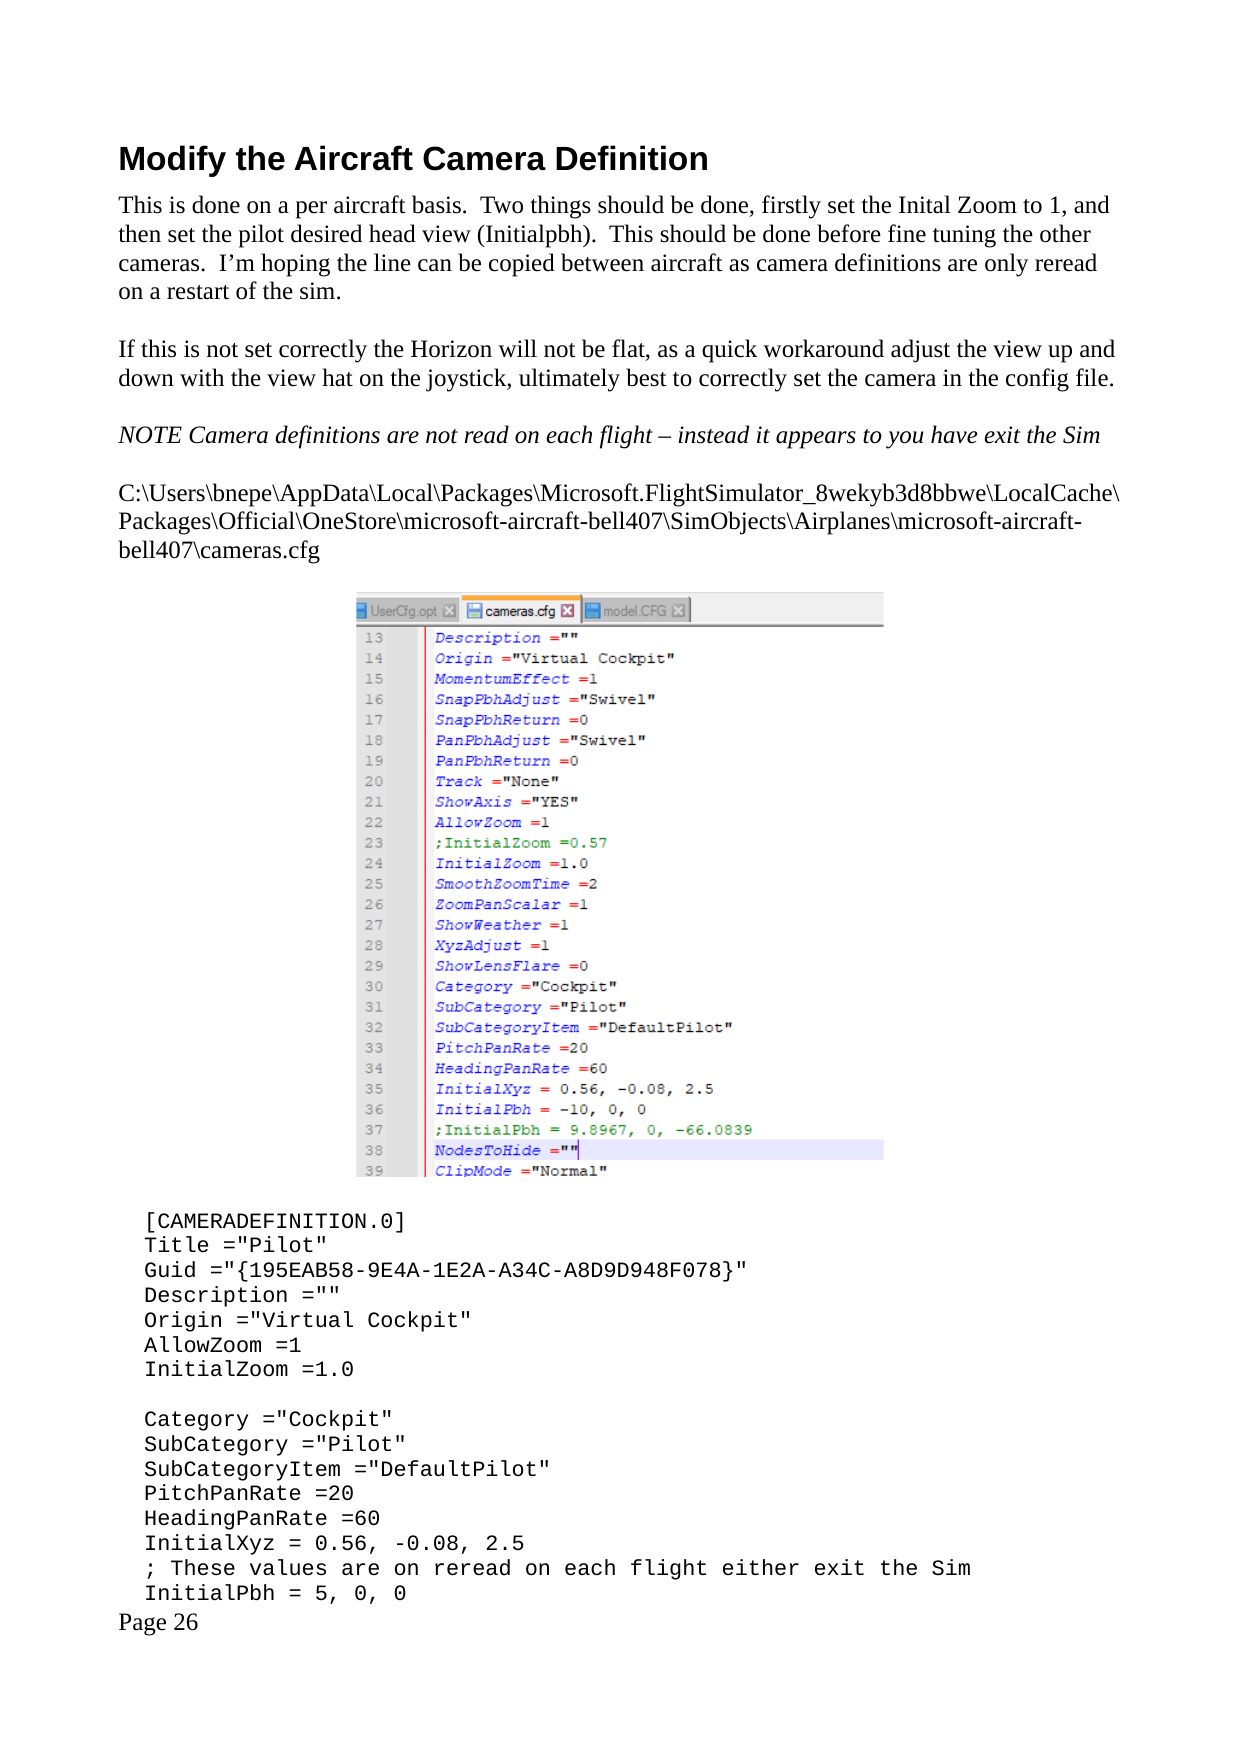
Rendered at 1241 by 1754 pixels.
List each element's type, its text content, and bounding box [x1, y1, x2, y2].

picture [356, 592, 884, 1177]
text This is done on a per aircraft basis. Two things should be done, firstly set the Inital Zoom to 1, and then set the pilot desired head view (Initialpbh). This should be done before fine tuning the other cameras. I’m hoping the line can be copied between aircraft as camera definitions are only reread on a restart of the sim. [118, 190, 1122, 305]
text NOTE Camera definitions are not read on each flight – instead it appears to you have exit the Sim [118, 420, 1122, 449]
text If this is not set correctly the Horizon will not be flat, as a quick workaround adjust the view up and down with the view hat on the joystick, ultimately best to correctly set the camera in the config file. [118, 334, 1122, 391]
text C:\Users\bnepe\AppData\Local\Packages\Microsoft.FlightSimulator_8wekyb3d8bbwe\LocalCache\Packages\Official\OneStore\microsoft-aircraft-bell407\SimObjects\Airplanes\microsoft-aircraft-bell407\cameras.cfg [118, 478, 1122, 564]
subtitle Modify the Aircraft Camera Definition [118, 139, 1122, 178]
